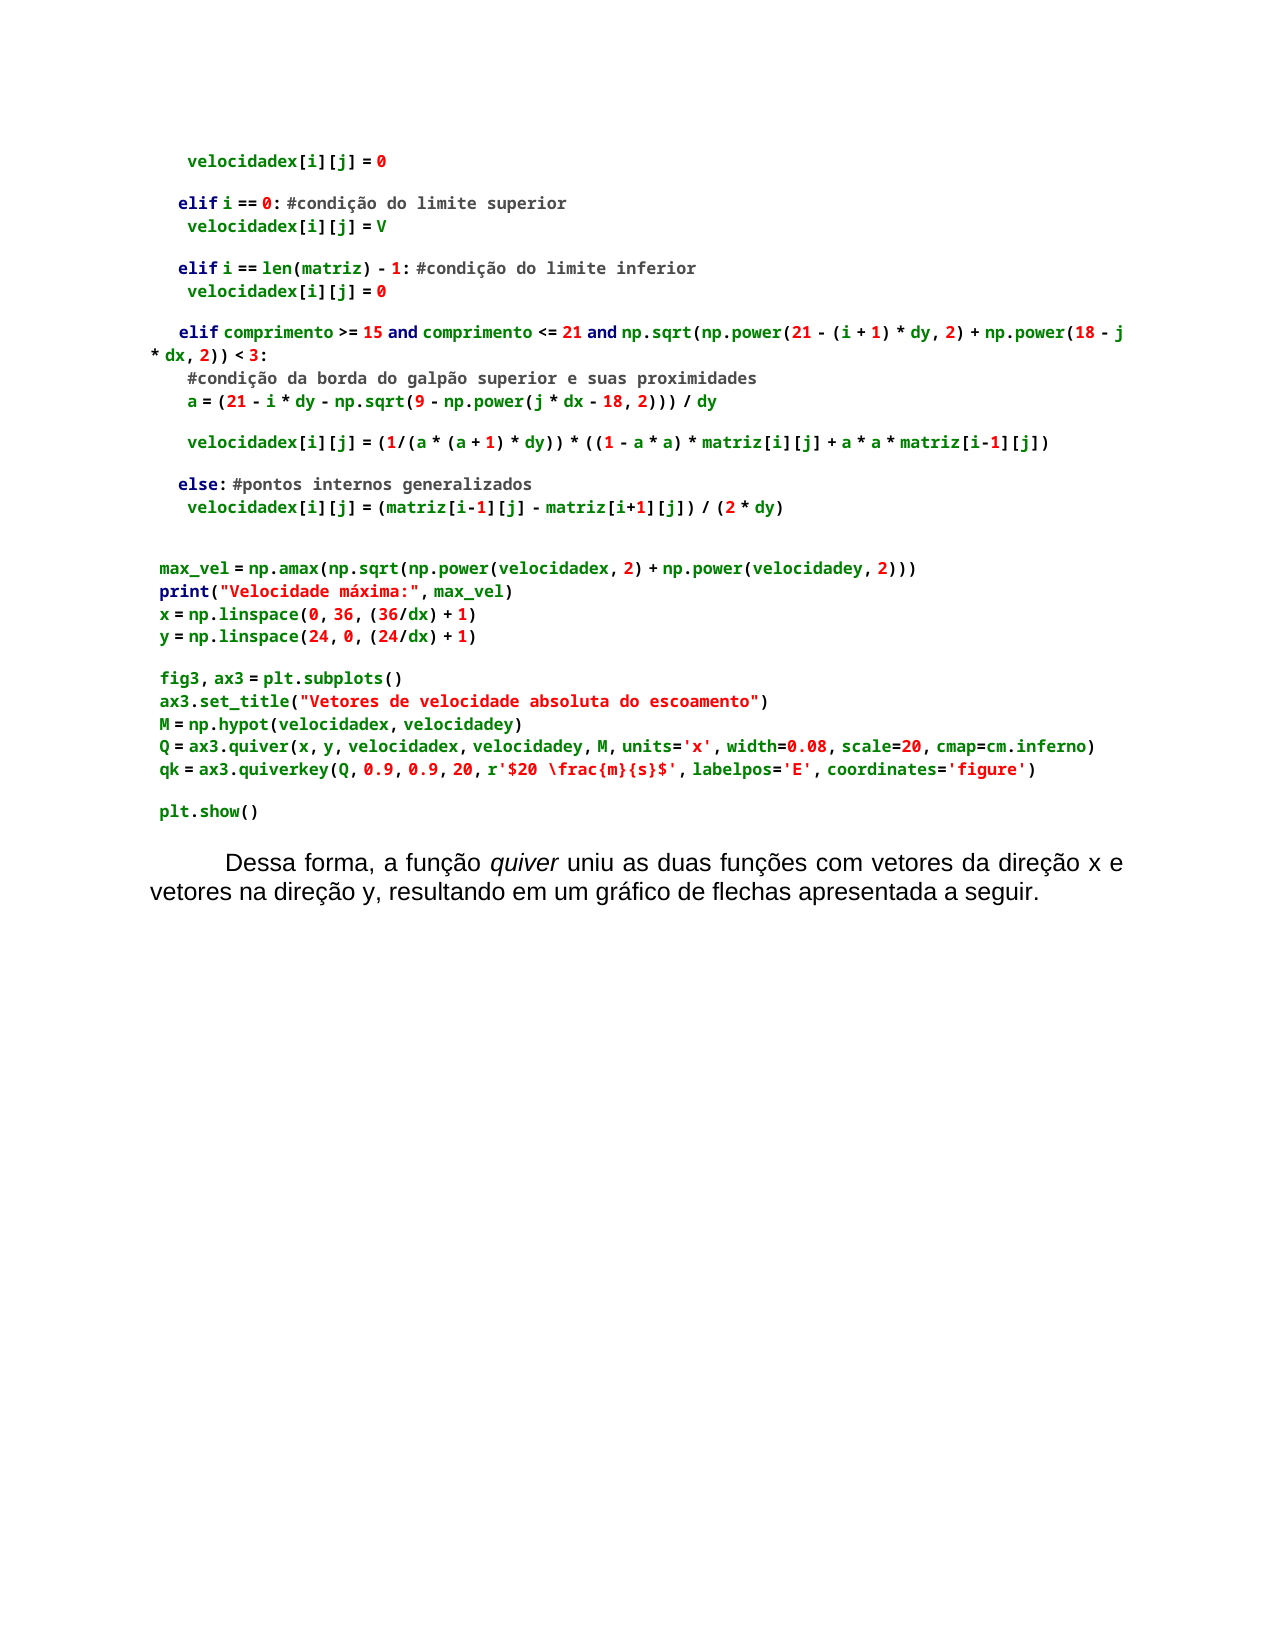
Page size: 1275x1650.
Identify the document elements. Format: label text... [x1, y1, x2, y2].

text #condição da borda do galpão superior e suas proximidades [150, 366, 1125, 389]
text Q = ax3.quiver(x, y, velocidadex, velocidadey, M, units='x', width=0.08, scale=20, cmap=cm.inferno) [150, 735, 1125, 757]
text velocidadex[i][j] = V [150, 214, 1125, 237]
text Dessa forma, a função quiver uniu as duas funções com vetores da direção x e vetores na direção y, resultando em um gráfico de flechas apresentada a seguir. [150, 848, 1125, 906]
text elif i == len(matriz) - 1: #condição do limite inferior [150, 256, 1125, 279]
text velocidadex[i][j] = 0 [150, 279, 1125, 302]
text velocidadex[i][j] = 0 [150, 150, 1125, 173]
text M = np.hypot(velocidadex, velocidadey) [150, 712, 1125, 735]
text a = (21 - i * dy - np.sqrt(9 - np.power(j * dx - 18, 2))) / dy [150, 389, 1125, 412]
text velocidadex[i][j] = (1/(a * (a + 1) * dy)) * ((1 - a * a) * matriz[i][j] + a * a * matriz[i-1][j]) [150, 431, 1125, 454]
text y = np.linspace(24, 0, (24/dx) + 1) [150, 625, 1125, 647]
text max_vel = np.amax(np.sqrt(np.power(velocidadex, 2) + np.power(velocidadey, 2))) [150, 557, 1125, 579]
text ax3.set_title("Vetores de velocidade absoluta do escoamento") [150, 689, 1125, 712]
text x = np.linspace(0, 36, (36/dx) + 1) [150, 602, 1125, 625]
text print("Velocidade máxima:", max_vel) [150, 579, 1125, 602]
text elif comprimento >= 15 and comprimento <= 21 and np.sqrt(np.power(21 - (i + 1) * dy, 2) + np.power(18 - j * dx, 2)) < 3: [150, 321, 1125, 366]
text else: #pontos internos generalizados [150, 473, 1125, 496]
text velocidadex[i][j] = (matriz[i-1][j] - matriz[i+1][j]) / (2 * dy) [150, 496, 1125, 518]
text plt.show() [150, 799, 1125, 822]
text fig3, ax3 = plt.subplots() [150, 667, 1125, 689]
text elif i == 0: #condição do limite superior [150, 192, 1125, 214]
text qk = ax3.quiverkey(Q, 0.9, 0.9, 20, r'$20 \frac{m}{s}$', labelpos='E', coordinates='figure') [150, 757, 1125, 780]
